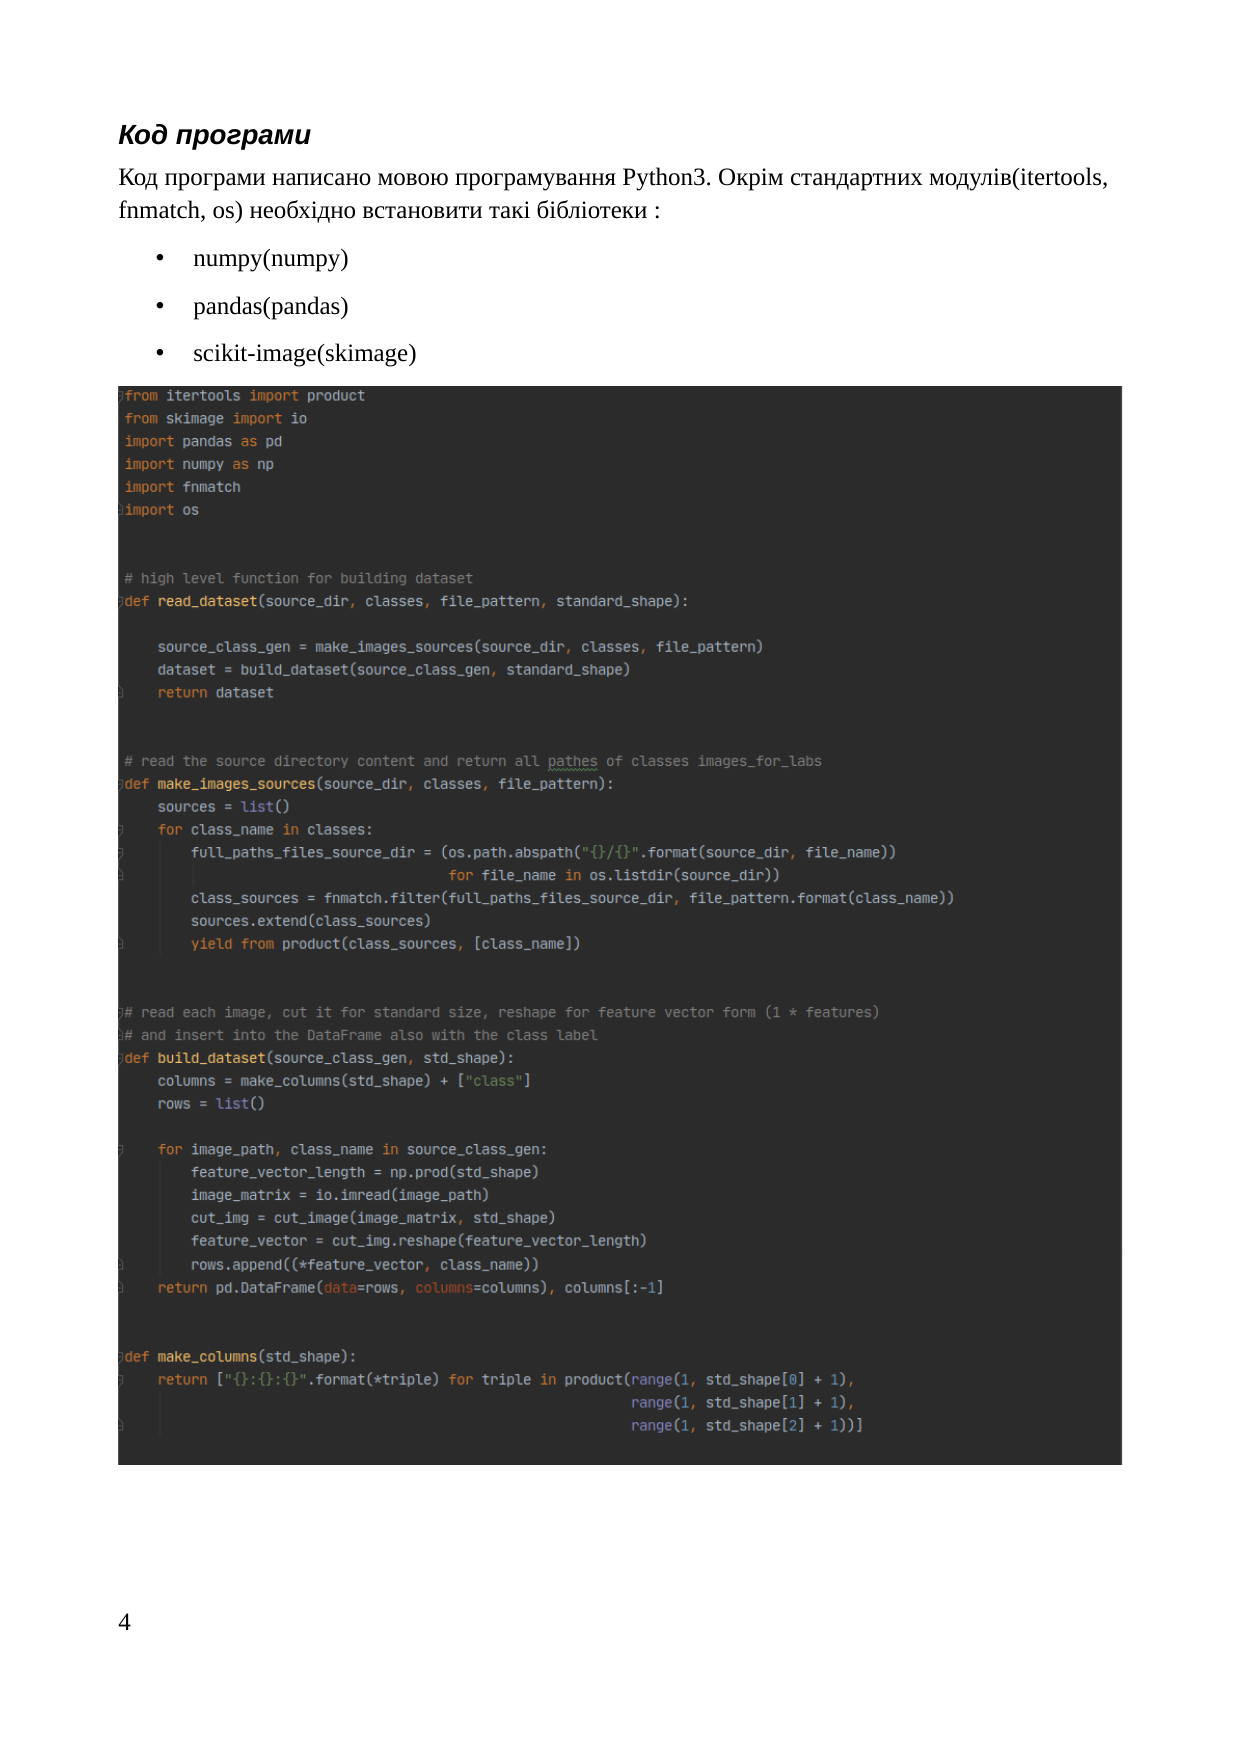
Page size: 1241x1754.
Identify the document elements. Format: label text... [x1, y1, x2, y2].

text Код програми написано мовою програмування Python3. Окрім стандартних модулів(itertools, fnmatch, os) необхідно встановити такі бібліотеки : [118, 162, 1122, 224]
list numpy(numpy) [156, 243, 1122, 272]
subtitle Код програми [118, 118, 1122, 150]
picture [118, 386, 1123, 1465]
list scikit-image(skimage) [156, 338, 1122, 367]
list pandas(pandas) [156, 291, 1122, 319]
